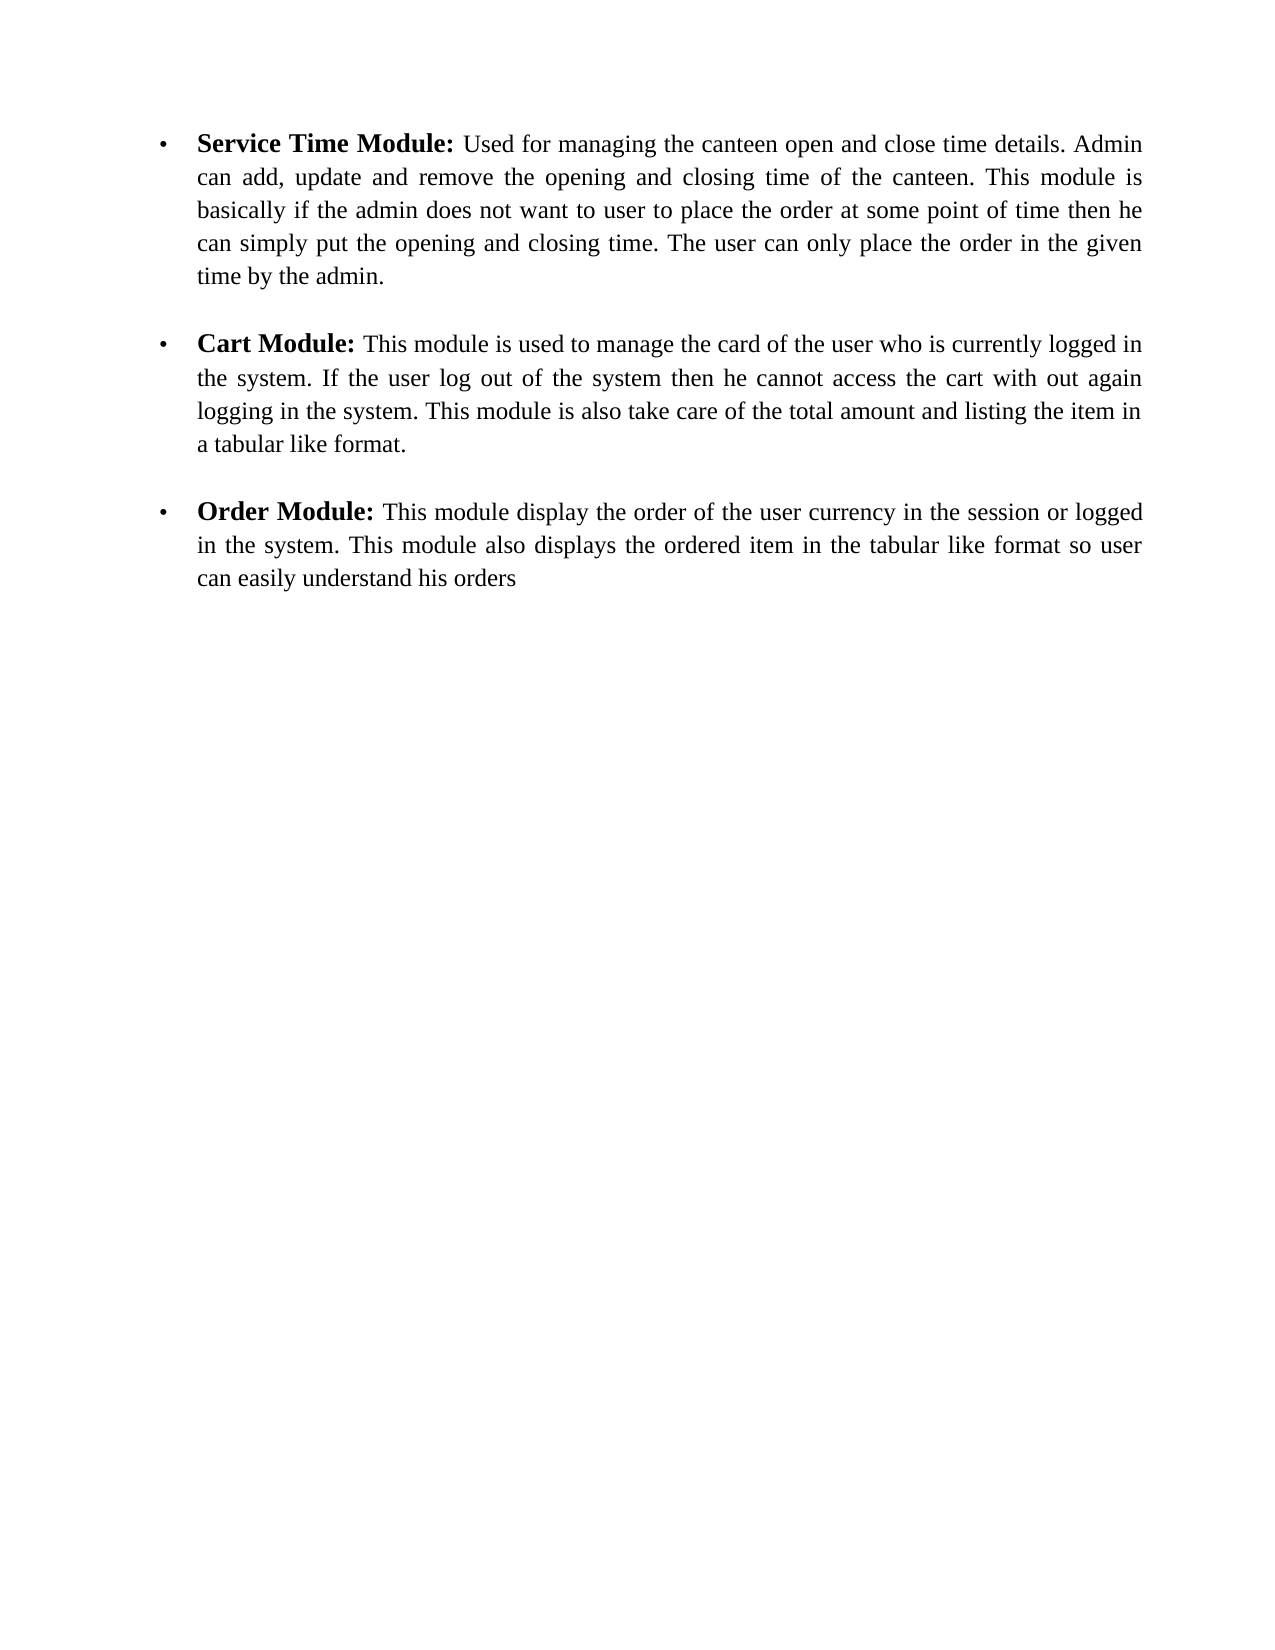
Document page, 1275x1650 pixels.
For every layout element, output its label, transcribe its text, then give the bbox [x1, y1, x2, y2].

list Cart Module: This module is used to manage the card of the user who is currently logged in the system. If the user log out of the system then he cannot access the cart with out again logging in the system. This module is also take care of the total amount and listing the item in a tabular like format. [159, 327, 1144, 457]
list Service Time Module: Used for managing the canteen open and close time details. Admin can add, update and remove the opening and closing time of the canteen. This module is basically if the admin does not want to user to place the order at some point of time then he can simply put the opening and closing time. The user can only place the order in the given time by the admin. [159, 127, 1144, 290]
list Order Module: This module display the order of the user currency in the session or logged in the system. This module also displays the ordered item in the tabular like format so user can easily understand his orders [159, 495, 1144, 592]
